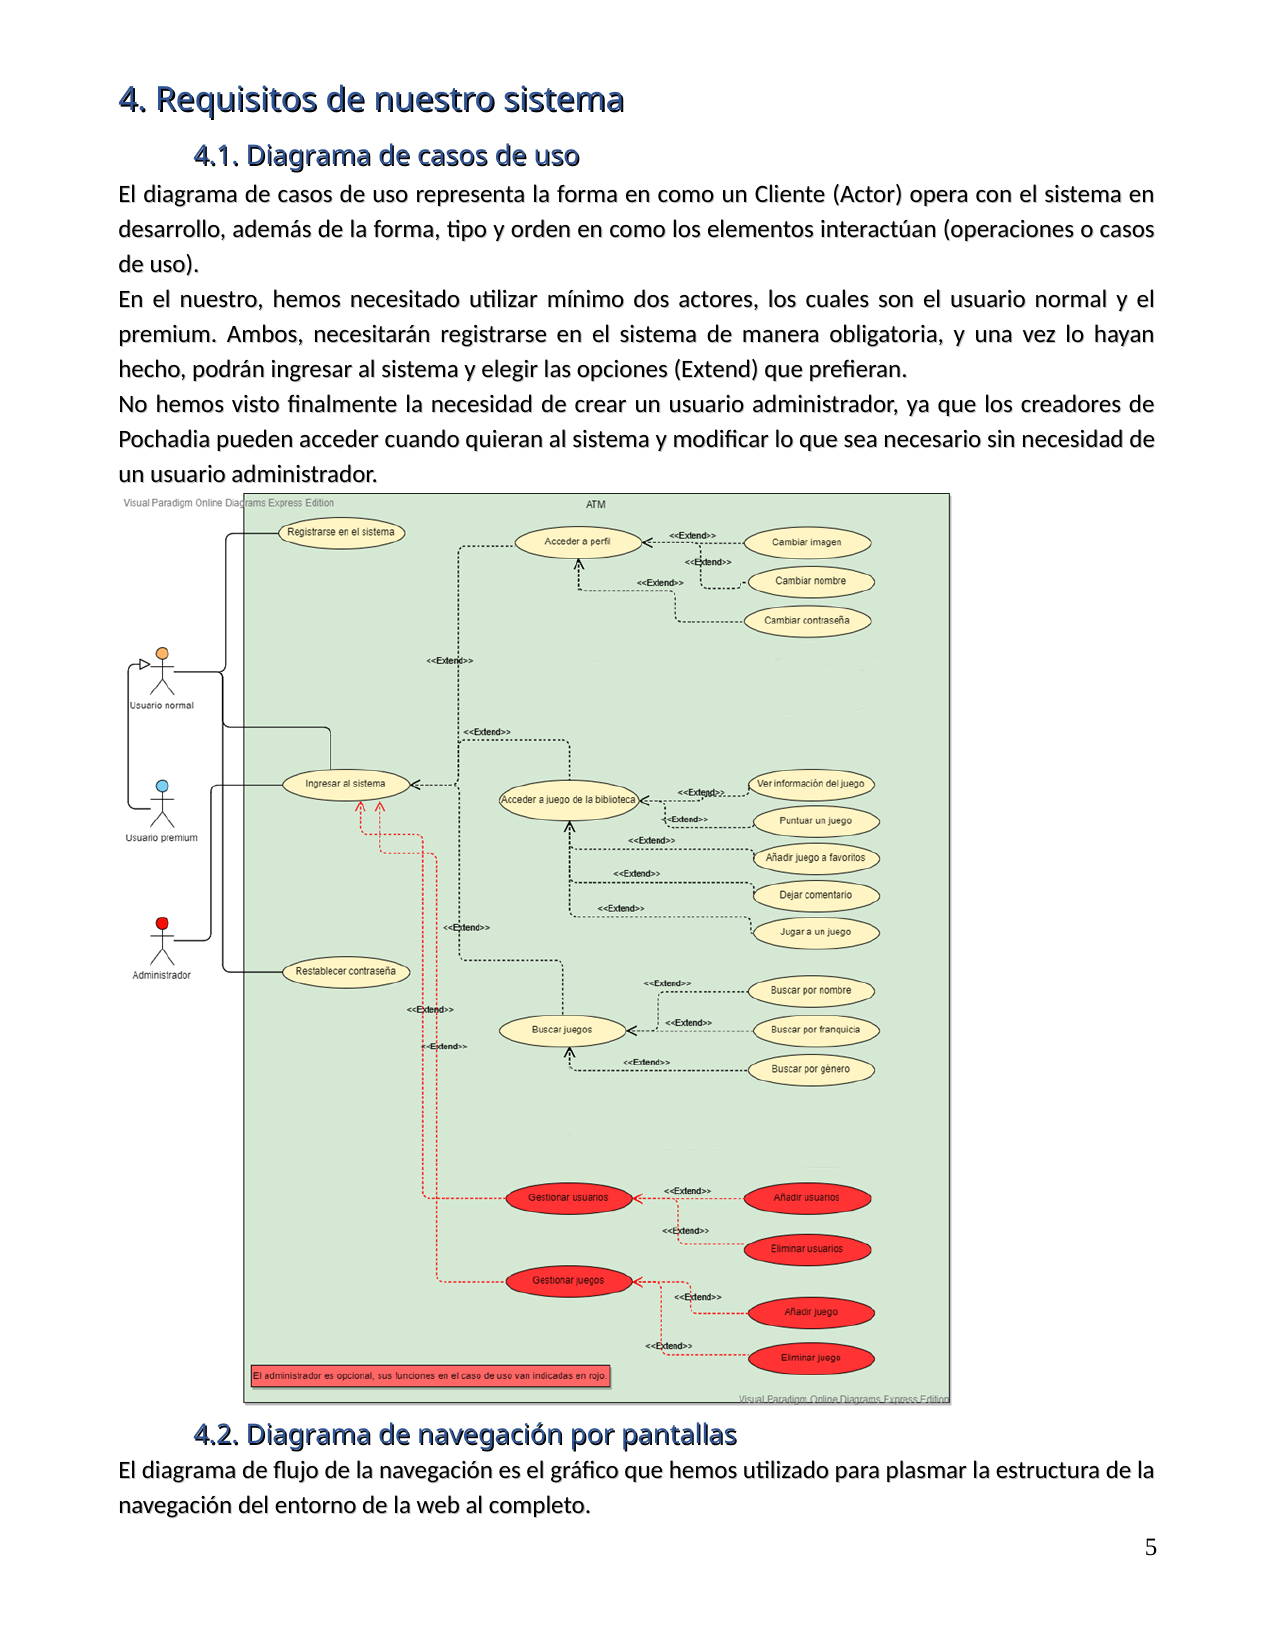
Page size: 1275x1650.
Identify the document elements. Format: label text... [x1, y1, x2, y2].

subtitle 4. Requisitos de nuestro sistema [118, 75, 1157, 120]
text No hemos visto finalmente la necesidad de crear un usuario administrador, ya que los creadores de Pochadia pueden acceder cuando quieran al sistema y modificar lo que sea necesario sin necesidad de un usuario administrador. [118, 389, 1157, 489]
subtitle 4.1. Diagrama de casos de uso [118, 124, 1157, 176]
subtitle 4.2. Diagrama de navegación por pantallas [118, 1415, 1157, 1452]
text En el nuestro, hemos necesitado utilizar mínimo dos actores, los cuales son el usuario normal y el premium. Ambos, necesitarán registrarse en el sistema de manera obligatoria, y una vez lo hayan hecho, podrán ingresar al sistema y elegir las opciones (Extend) que prefieran. [118, 284, 1157, 384]
text El diagrama de casos de uso representa la forma en como un Cliente (Actor) opera con el sistema en desarrollo, además de la forma, tipo y orden en como los elementos interactúan (operaciones o casos de uso). [118, 179, 1157, 279]
text El diagrama de flujo de la navegación es el gráfico que hemos utilizado para plasmar la estructura de la navegación del entorno de la web al completo. [118, 1454, 1157, 1519]
